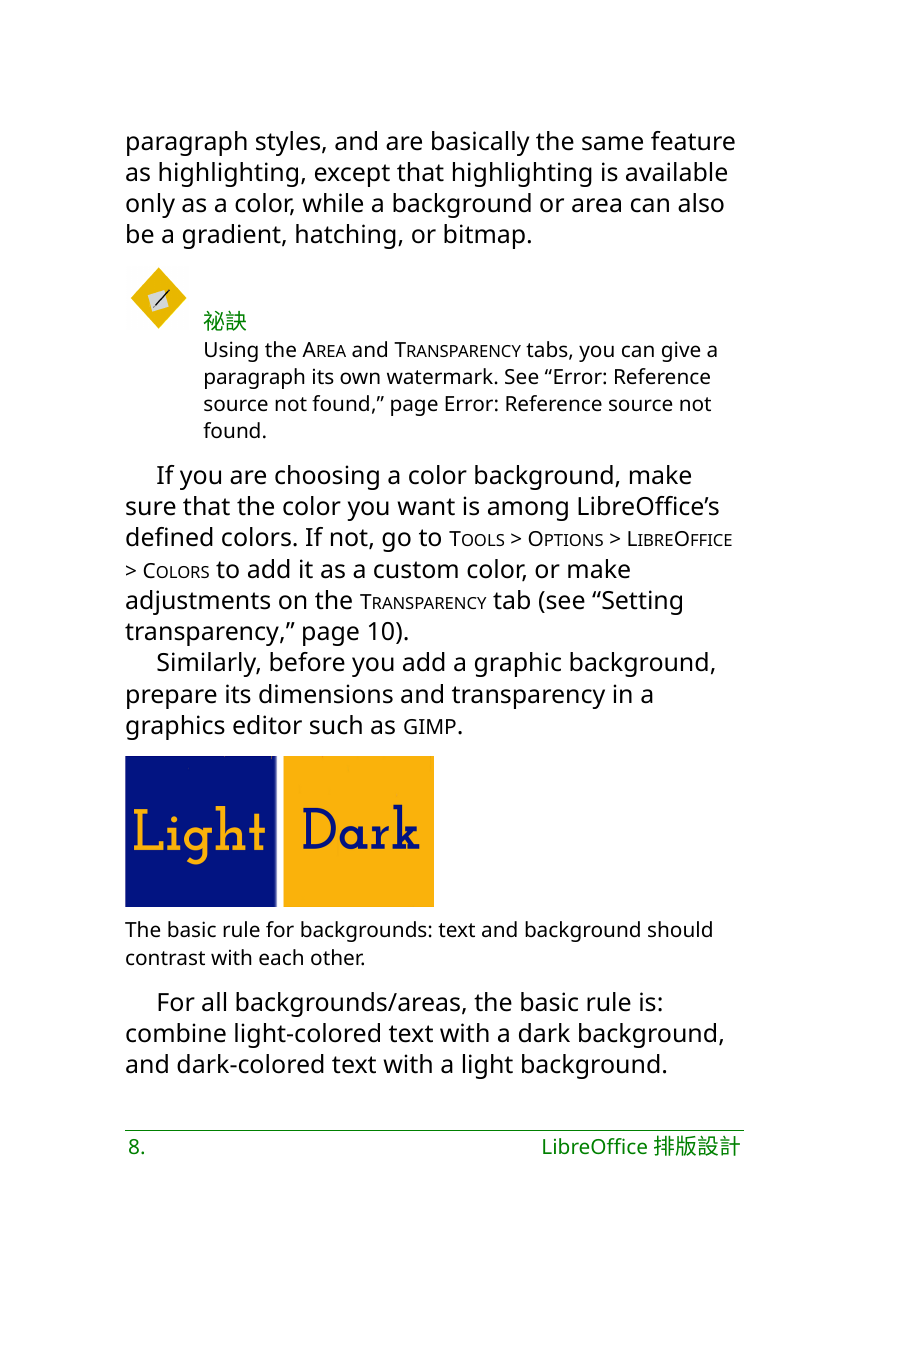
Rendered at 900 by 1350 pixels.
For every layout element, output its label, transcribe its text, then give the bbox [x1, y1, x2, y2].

text If you are choosing a color background, make sure that the color you want is among LibreOffice’s defined colors. If not, go to Tools > Options > LibreOffice > Colors to add it as a custom color, or make adjustments on the Transparency tab (see “Setting transparency,” page 1). [125, 459, 744, 647]
text paragraph styles, and are basically the same feature as highlighting, except that highlighting is available only as a color, while a background or area can also be a gradient, hatching, or bitmap. [125, 125, 744, 250]
table_header [125, 756, 744, 908]
picture [125, 756, 434, 907]
list 祕訣 [125, 266, 744, 335]
text For all backgrounds/areas, the basic rule is: combine light-colored text with a dark background, and dark-colored text with a light background. [125, 986, 744, 1080]
table_cell The basic rule for backgrounds: text and background should contrast with each other. [125, 908, 744, 970]
text Using the Area and Transparency tabs, you can give a paragraph its own watermark. See “Error: Reference source not found,” page Error: Reference source not found. [203, 335, 744, 444]
text Similarly, before you add a graphic background, prepare its dimensions and transparency in a graphics editor such as GIMP. [125, 647, 744, 741]
picture [126, 266, 189, 330]
